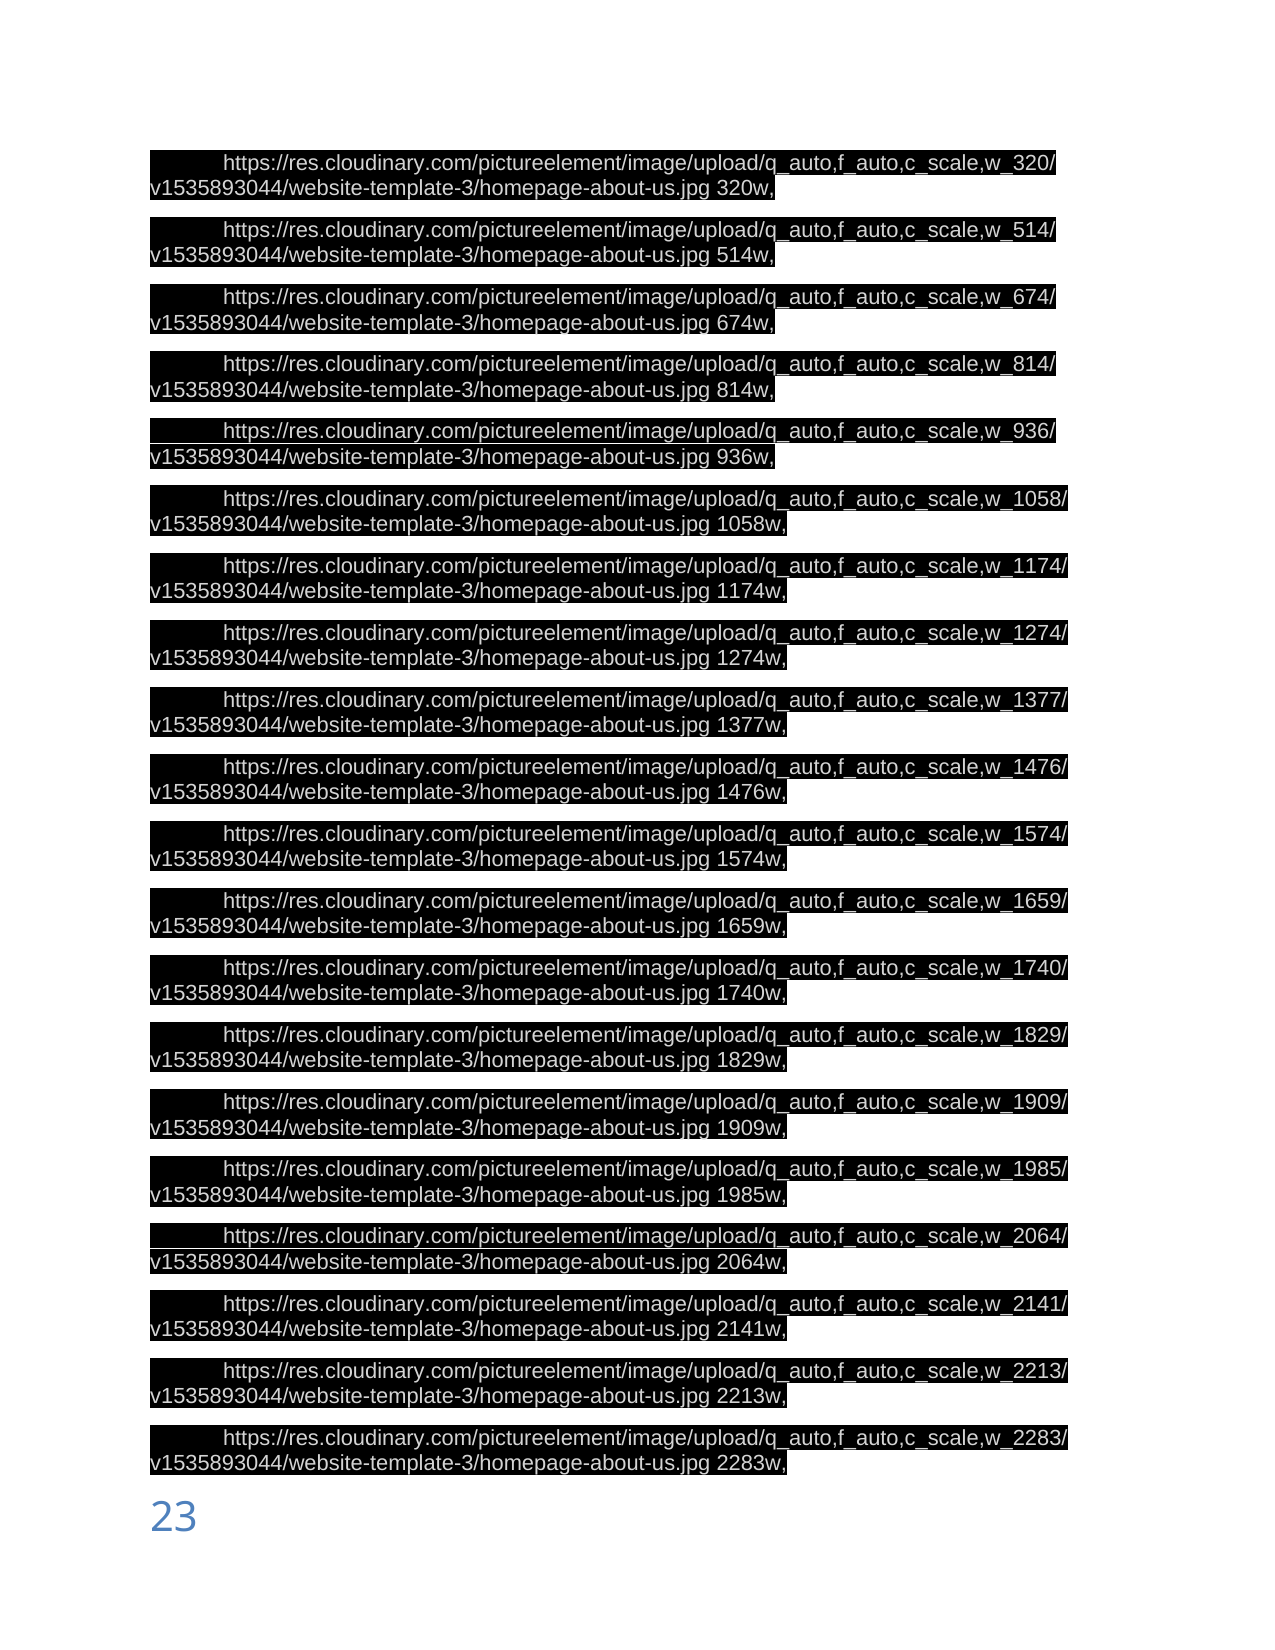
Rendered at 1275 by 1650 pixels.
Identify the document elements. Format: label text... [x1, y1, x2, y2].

text https://res.cloudinary.com/pictureelement/image/upload/q_auto,f_auto,c_scale,w_1174/v1535893044/website-template-3/homepage-about-us.jpg 1174w, [150, 552, 1109, 603]
text https://res.cloudinary.com/pictureelement/image/upload/q_auto,f_auto,c_scale,w_1476/v1535893044/website-template-3/homepage-about-us.jpg 1476w, [150, 754, 1109, 804]
text https://res.cloudinary.com/pictureelement/image/upload/q_auto,f_auto,c_scale,w_814/v1535893044/website-template-3/homepage-about-us.jpg 814w, [150, 351, 1109, 402]
text https://res.cloudinary.com/pictureelement/image/upload/q_auto,f_auto,c_scale,w_2213/v1535893044/website-template-3/homepage-about-us.jpg 2213w, [150, 1357, 1109, 1408]
text https://res.cloudinary.com/pictureelement/image/upload/q_auto,f_auto,c_scale,w_2283/v1535893044/website-template-3/homepage-about-us.jpg 2283w, [150, 1424, 1109, 1475]
text https://res.cloudinary.com/pictureelement/image/upload/q_auto,f_auto,c_scale,w_320/v1535893044/website-template-3/homepage-about-us.jpg 320w, [150, 150, 1109, 200]
text https://res.cloudinary.com/pictureelement/image/upload/q_auto,f_auto,c_scale,w_2064/v1535893044/website-template-3/homepage-about-us.jpg 2064w, [150, 1223, 1109, 1274]
text https://res.cloudinary.com/pictureelement/image/upload/q_auto,f_auto,c_scale,w_1058/v1535893044/website-template-3/homepage-about-us.jpg 1058w, [150, 485, 1109, 536]
text https://res.cloudinary.com/pictureelement/image/upload/q_auto,f_auto,c_scale,w_1659/v1535893044/website-template-3/homepage-about-us.jpg 1659w, [150, 888, 1109, 938]
text https://res.cloudinary.com/pictureelement/image/upload/q_auto,f_auto,c_scale,w_1574/v1535893044/website-template-3/homepage-about-us.jpg 1574w, [150, 821, 1109, 871]
text https://res.cloudinary.com/pictureelement/image/upload/q_auto,f_auto,c_scale,w_674/v1535893044/website-template-3/homepage-about-us.jpg 674w, [150, 284, 1109, 334]
text https://res.cloudinary.com/pictureelement/image/upload/q_auto,f_auto,c_scale,w_1274/v1535893044/website-template-3/homepage-about-us.jpg 1274w, [150, 619, 1109, 670]
text https://res.cloudinary.com/pictureelement/image/upload/q_auto,f_auto,c_scale,w_1740/v1535893044/website-template-3/homepage-about-us.jpg 1740w, [150, 955, 1109, 1005]
text https://res.cloudinary.com/pictureelement/image/upload/q_auto,f_auto,c_scale,w_1377/v1535893044/website-template-3/homepage-about-us.jpg 1377w, [150, 687, 1109, 737]
text https://res.cloudinary.com/pictureelement/image/upload/q_auto,f_auto,c_scale,w_1829/v1535893044/website-template-3/homepage-about-us.jpg 1829w, [150, 1022, 1109, 1072]
text https://res.cloudinary.com/pictureelement/image/upload/q_auto,f_auto,c_scale,w_1909/v1535893044/website-template-3/homepage-about-us.jpg 1909w, [150, 1089, 1109, 1139]
text https://res.cloudinary.com/pictureelement/image/upload/q_auto,f_auto,c_scale,w_936/v1535893044/website-template-3/homepage-about-us.jpg 936w, [150, 418, 1109, 469]
text https://res.cloudinary.com/pictureelement/image/upload/q_auto,f_auto,c_scale,w_1985/v1535893044/website-template-3/homepage-about-us.jpg 1985w, [150, 1156, 1109, 1207]
text https://res.cloudinary.com/pictureelement/image/upload/q_auto,f_auto,c_scale,w_514/v1535893044/website-template-3/homepage-about-us.jpg 514w, [150, 217, 1109, 267]
text https://res.cloudinary.com/pictureelement/image/upload/q_auto,f_auto,c_scale,w_2141/v1535893044/website-template-3/homepage-about-us.jpg 2141w, [150, 1290, 1109, 1341]
